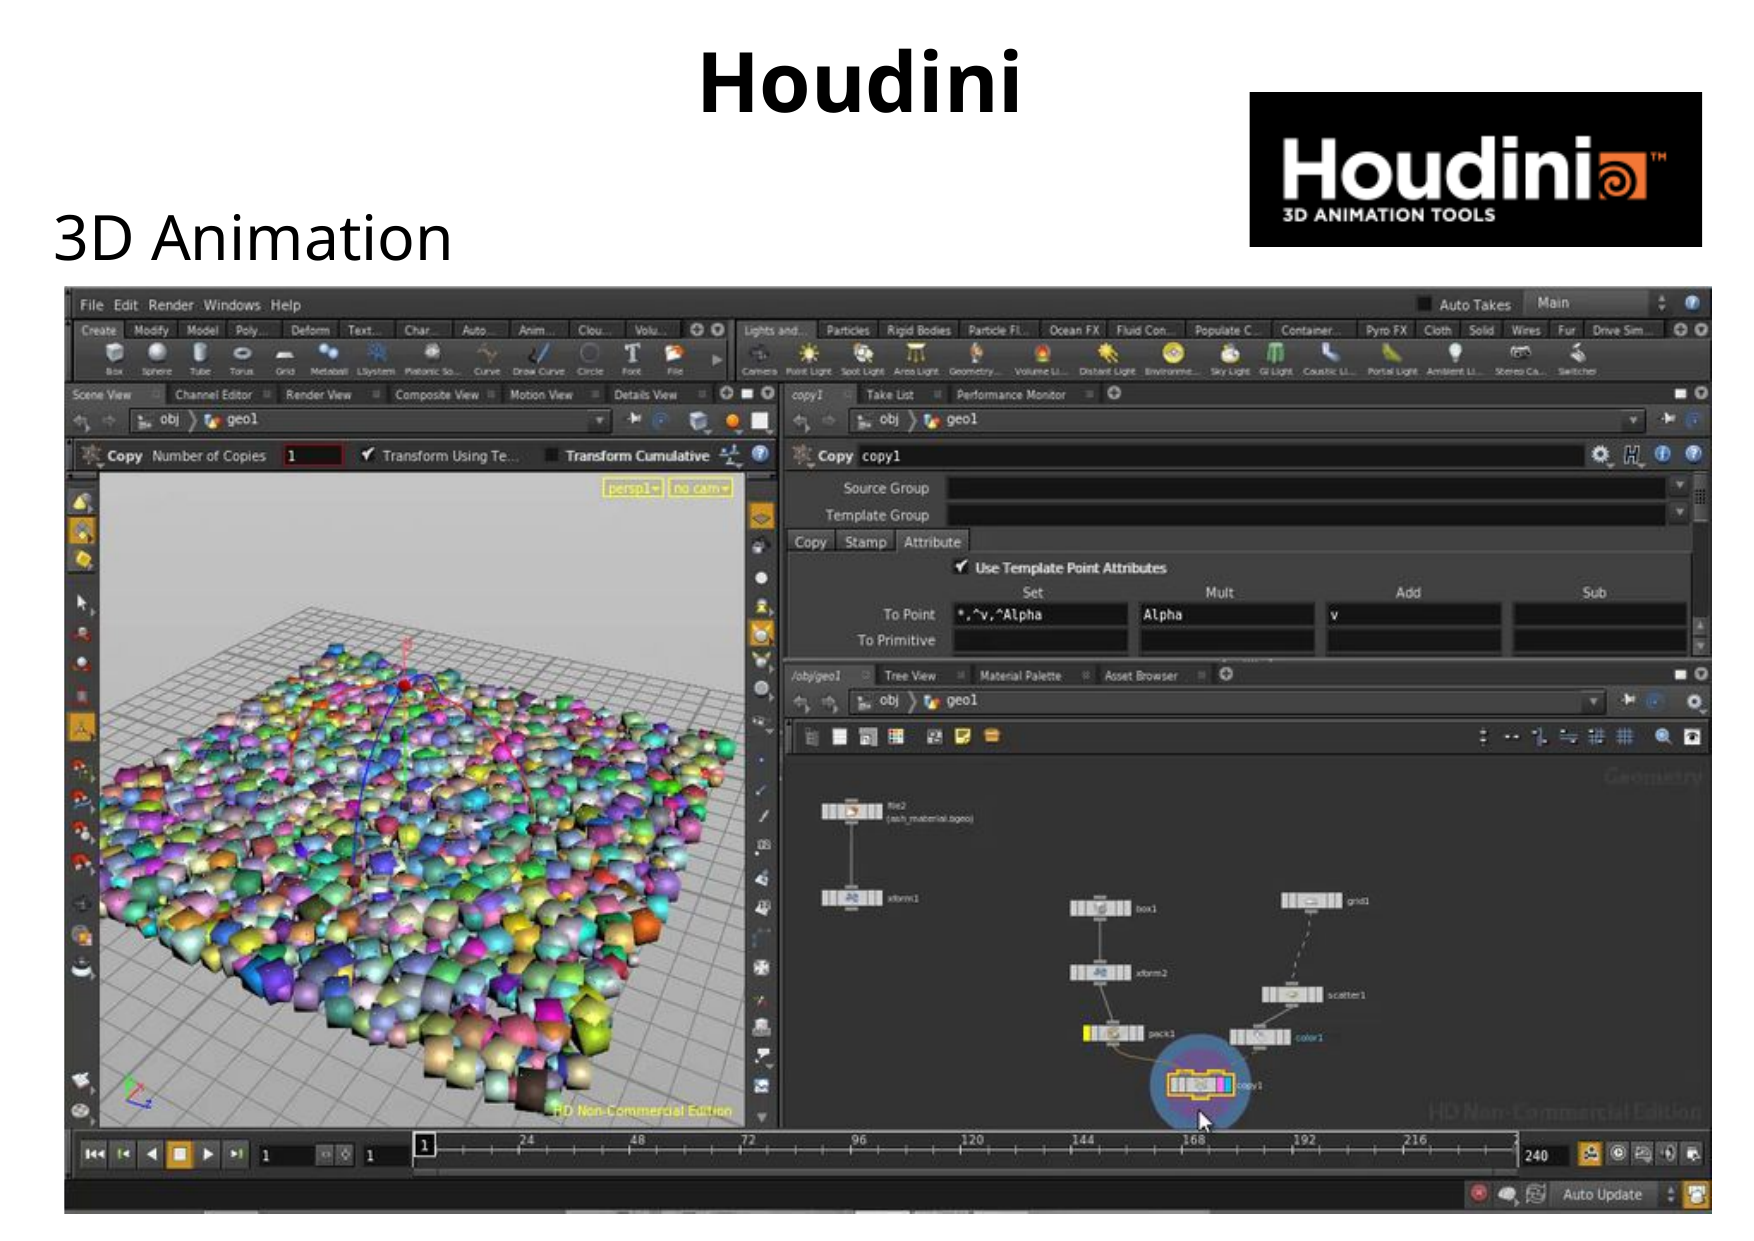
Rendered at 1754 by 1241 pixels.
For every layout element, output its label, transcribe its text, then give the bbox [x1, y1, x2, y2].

text Houdini [21, 23, 1699, 137]
text 3D Animation [21, 194, 1699, 279]
picture [64, 286, 1712, 1214]
